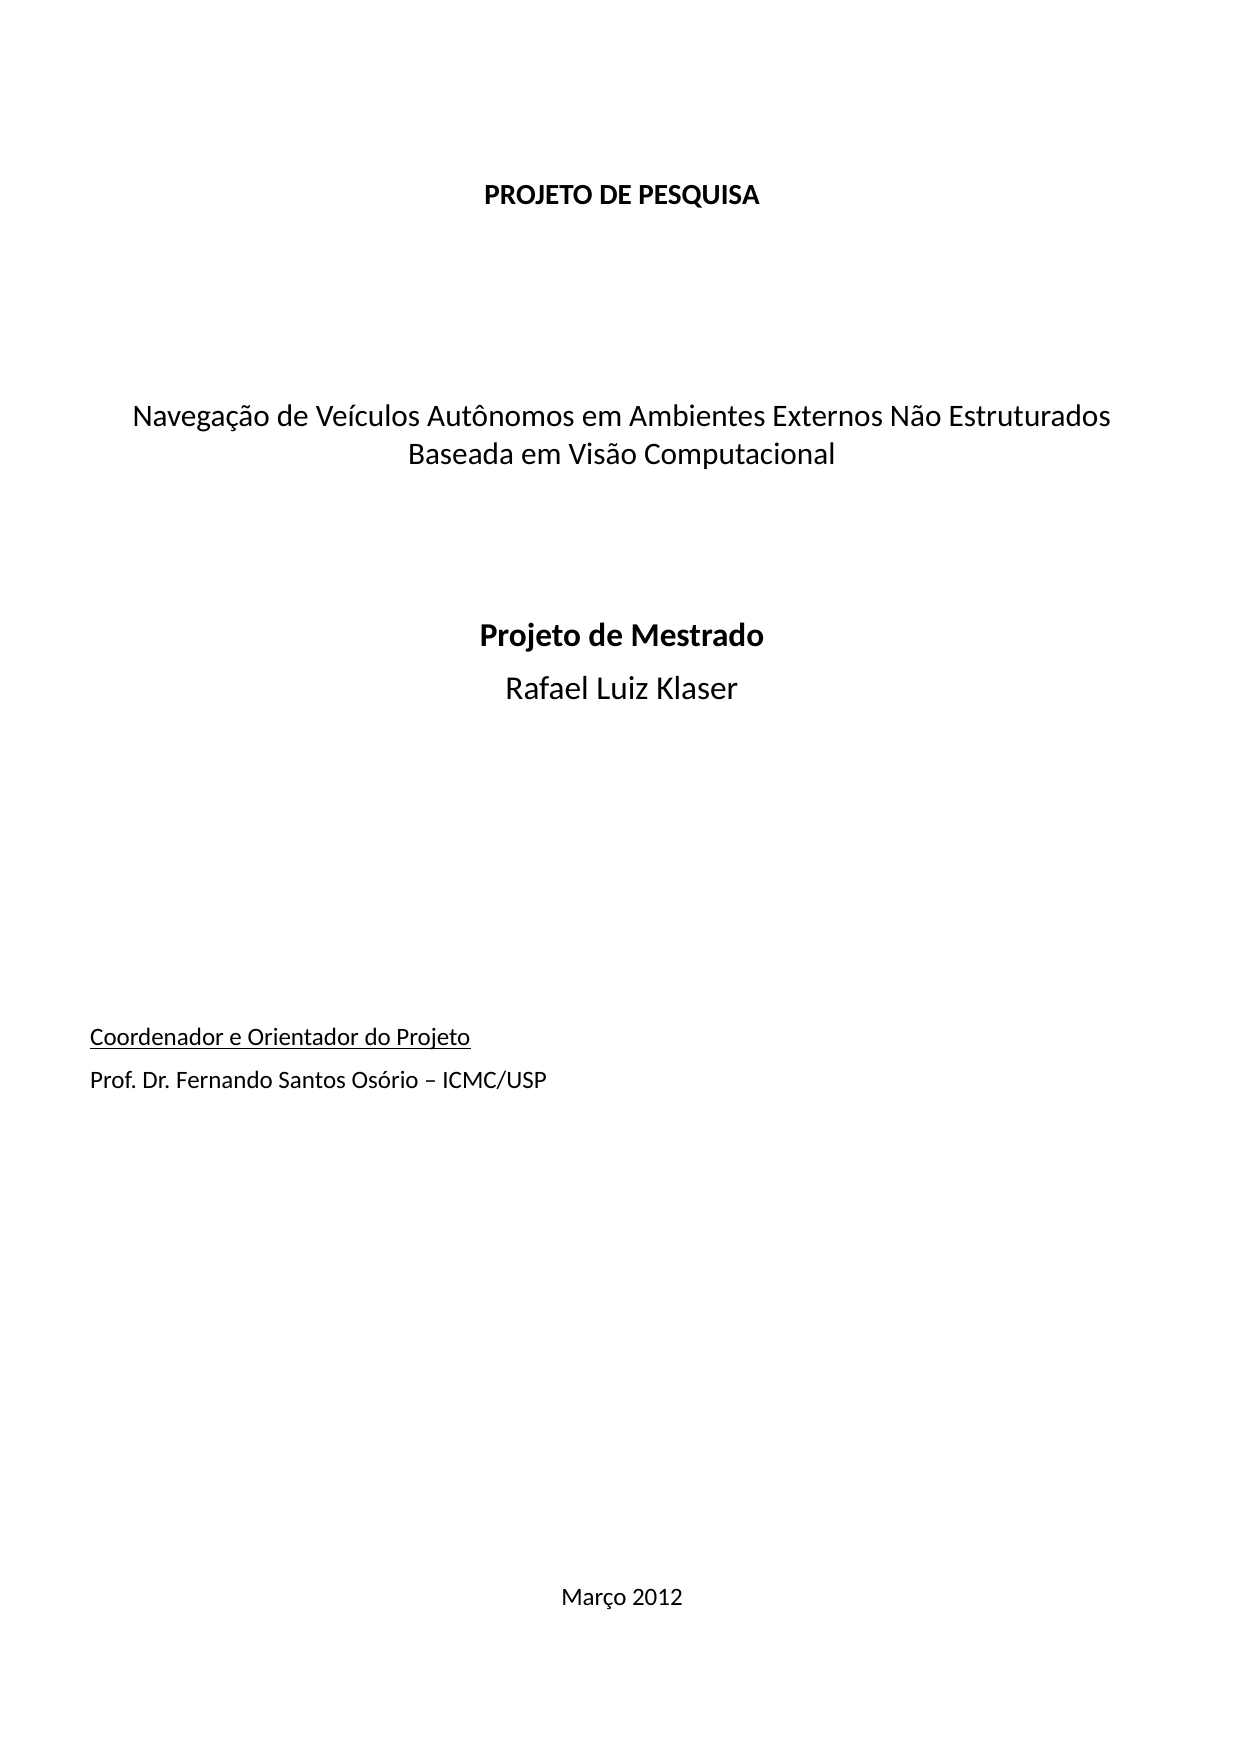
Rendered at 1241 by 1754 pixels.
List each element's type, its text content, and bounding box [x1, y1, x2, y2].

text PROJETO DE PESQUISA [90, 176, 1154, 212]
text Prof. Dr. Fernando Santos Osório – ICMC/USP [90, 1064, 1154, 1095]
text Março 2012 [90, 1581, 1154, 1611]
text Projeto de Mestrado [90, 614, 1154, 655]
text Navegação de Veículos Autônomos em Ambientes Externos Não Estruturados Baseada em Visão Computacional [90, 396, 1154, 472]
text Rafael Luiz Klaser [90, 667, 1154, 708]
text Coordenador e Orientador do Projeto [90, 1022, 1154, 1052]
